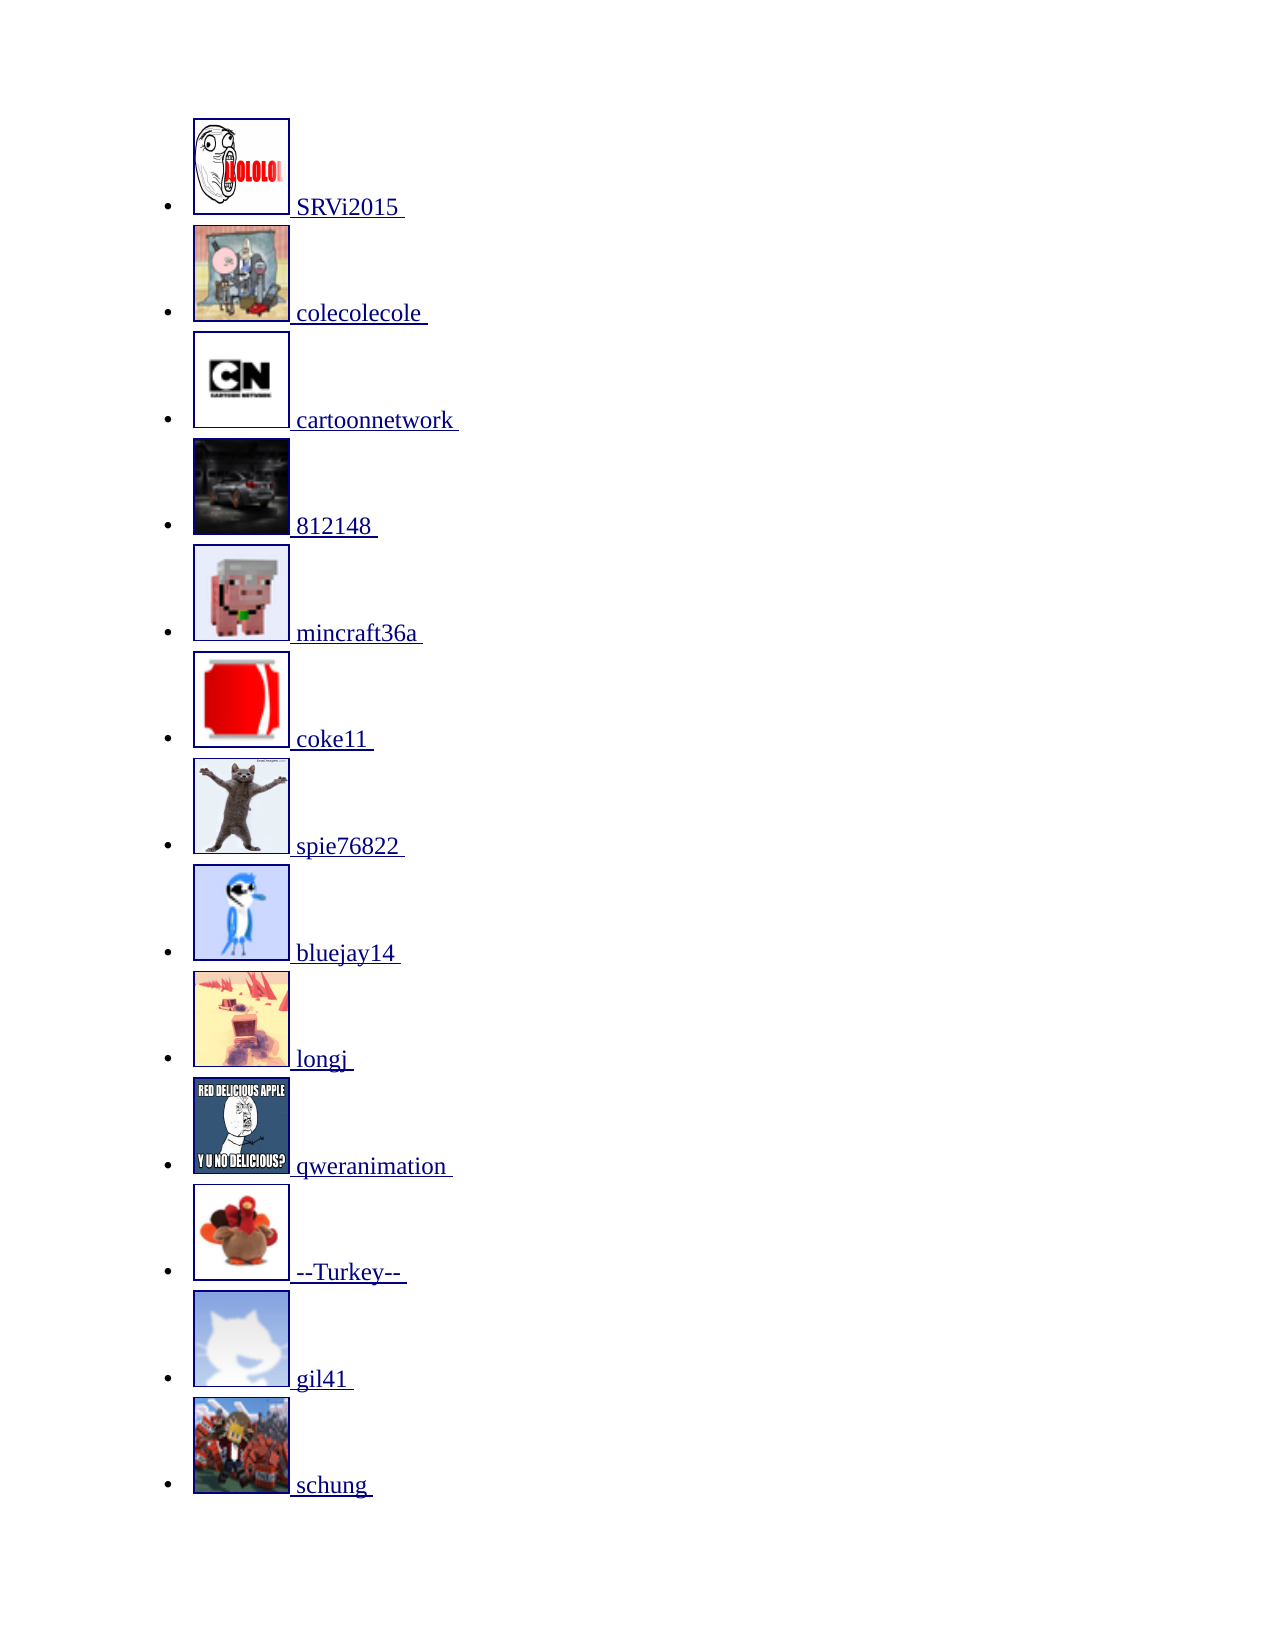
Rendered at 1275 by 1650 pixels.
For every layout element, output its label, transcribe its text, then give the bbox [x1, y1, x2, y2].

list SRVi2015 [164, 118, 1157, 220]
list gil41 [164, 1290, 1157, 1393]
list bluejay14 [164, 864, 1157, 966]
list schung [164, 1397, 1157, 1499]
picture [195, 1079, 288, 1173]
list mincraft36a [164, 544, 1157, 647]
picture [195, 120, 288, 213]
picture [195, 1292, 288, 1386]
picture [195, 1185, 288, 1279]
picture [195, 866, 288, 959]
list spie76822 [164, 757, 1157, 860]
list coke11 [164, 651, 1157, 753]
picture [195, 546, 288, 640]
picture [195, 972, 288, 1066]
list --Turkey-- [164, 1184, 1157, 1286]
picture [195, 653, 288, 746]
list cartoonnetwork [164, 331, 1157, 433]
picture [195, 440, 288, 533]
picture [195, 226, 288, 320]
picture [195, 759, 288, 853]
list longj [164, 971, 1157, 1073]
picture [195, 1398, 288, 1492]
list 812148 [164, 438, 1157, 540]
list qweranimation [164, 1077, 1157, 1179]
list colecolecole [164, 225, 1157, 327]
picture [195, 333, 288, 427]
